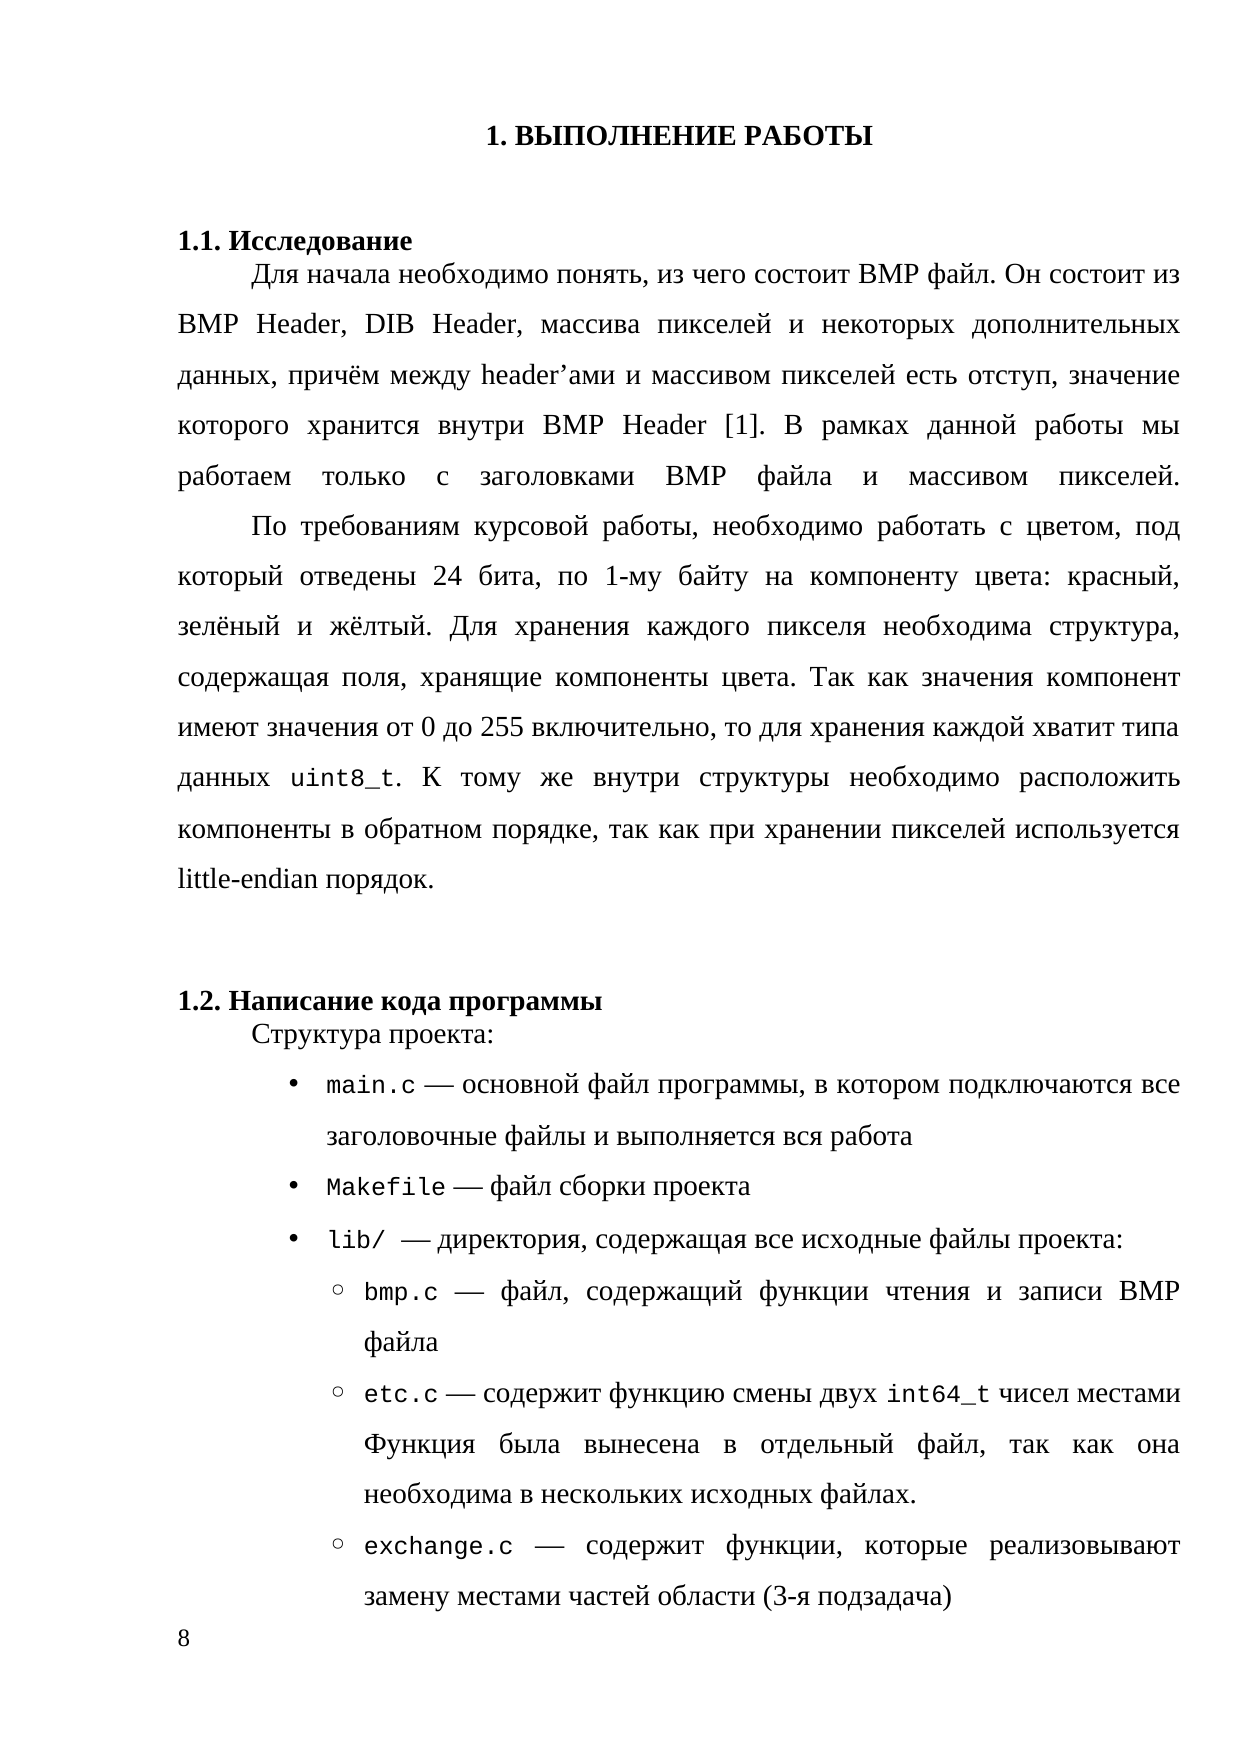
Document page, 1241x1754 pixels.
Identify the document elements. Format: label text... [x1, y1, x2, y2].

list exchange.c — содержит функции, которые реализовывают замену местами частей области (3-я подзадача) [326, 1527, 1181, 1612]
list bmp.c — файл, содержащий функции чтения и записи BMP файла [326, 1273, 1181, 1358]
list Makefile — файл сборки проекта [288, 1168, 1181, 1203]
subtitle 1. ВЫПОЛНЕНИЕ РАБОТЫ [177, 118, 1181, 152]
list lib/ — директория, содержащая все исходные файлы проекта: [288, 1221, 1181, 1256]
text Структура проекта: [177, 1016, 1181, 1050]
text Для начала необходимо понять, из чего состоит BMP файл. Он состоит из BMP Header, DIB Header, массива пикселей и некоторых дополнительных данных, причём между header’ами и массивом пикселей есть отступ, значение которого хранится внутри BMP Header [1]. В рамках данной работы мы работаем только с заголовками BMP файла и массивом пикселей. По требованиям курсовой работы, необходимо работать с цветом, под который отведены 24 бита, по 1-му байту на компоненту цвета: красный, зелёный и жёлтый. Для хранения каждого пикселя необходима структура, содержащая поля, хранящие компоненты цвета. Так как значения компонент имеют значения от 0 до 255 включительно, то для хранения каждой хватит типа данных uint8_t. К тому же внутри структуры необходимо расположить компоненты в обратном порядке, так как при хранении пикселей используется little-endian порядок. [177, 256, 1181, 895]
subtitle 1.1. Исследование [177, 223, 1181, 256]
list main.c — основной файл программы, в котором подключаются все заголовочные файлы и выполняется вся работа [288, 1067, 1181, 1152]
subtitle 1.2. Написание кода программы [177, 983, 1181, 1016]
list etc.с — содержит функцию смены двух int64_t чисел местами Функция была вынесена в отдельный файл, так как она необходима в нескольких исходных файлах. [326, 1375, 1181, 1510]
